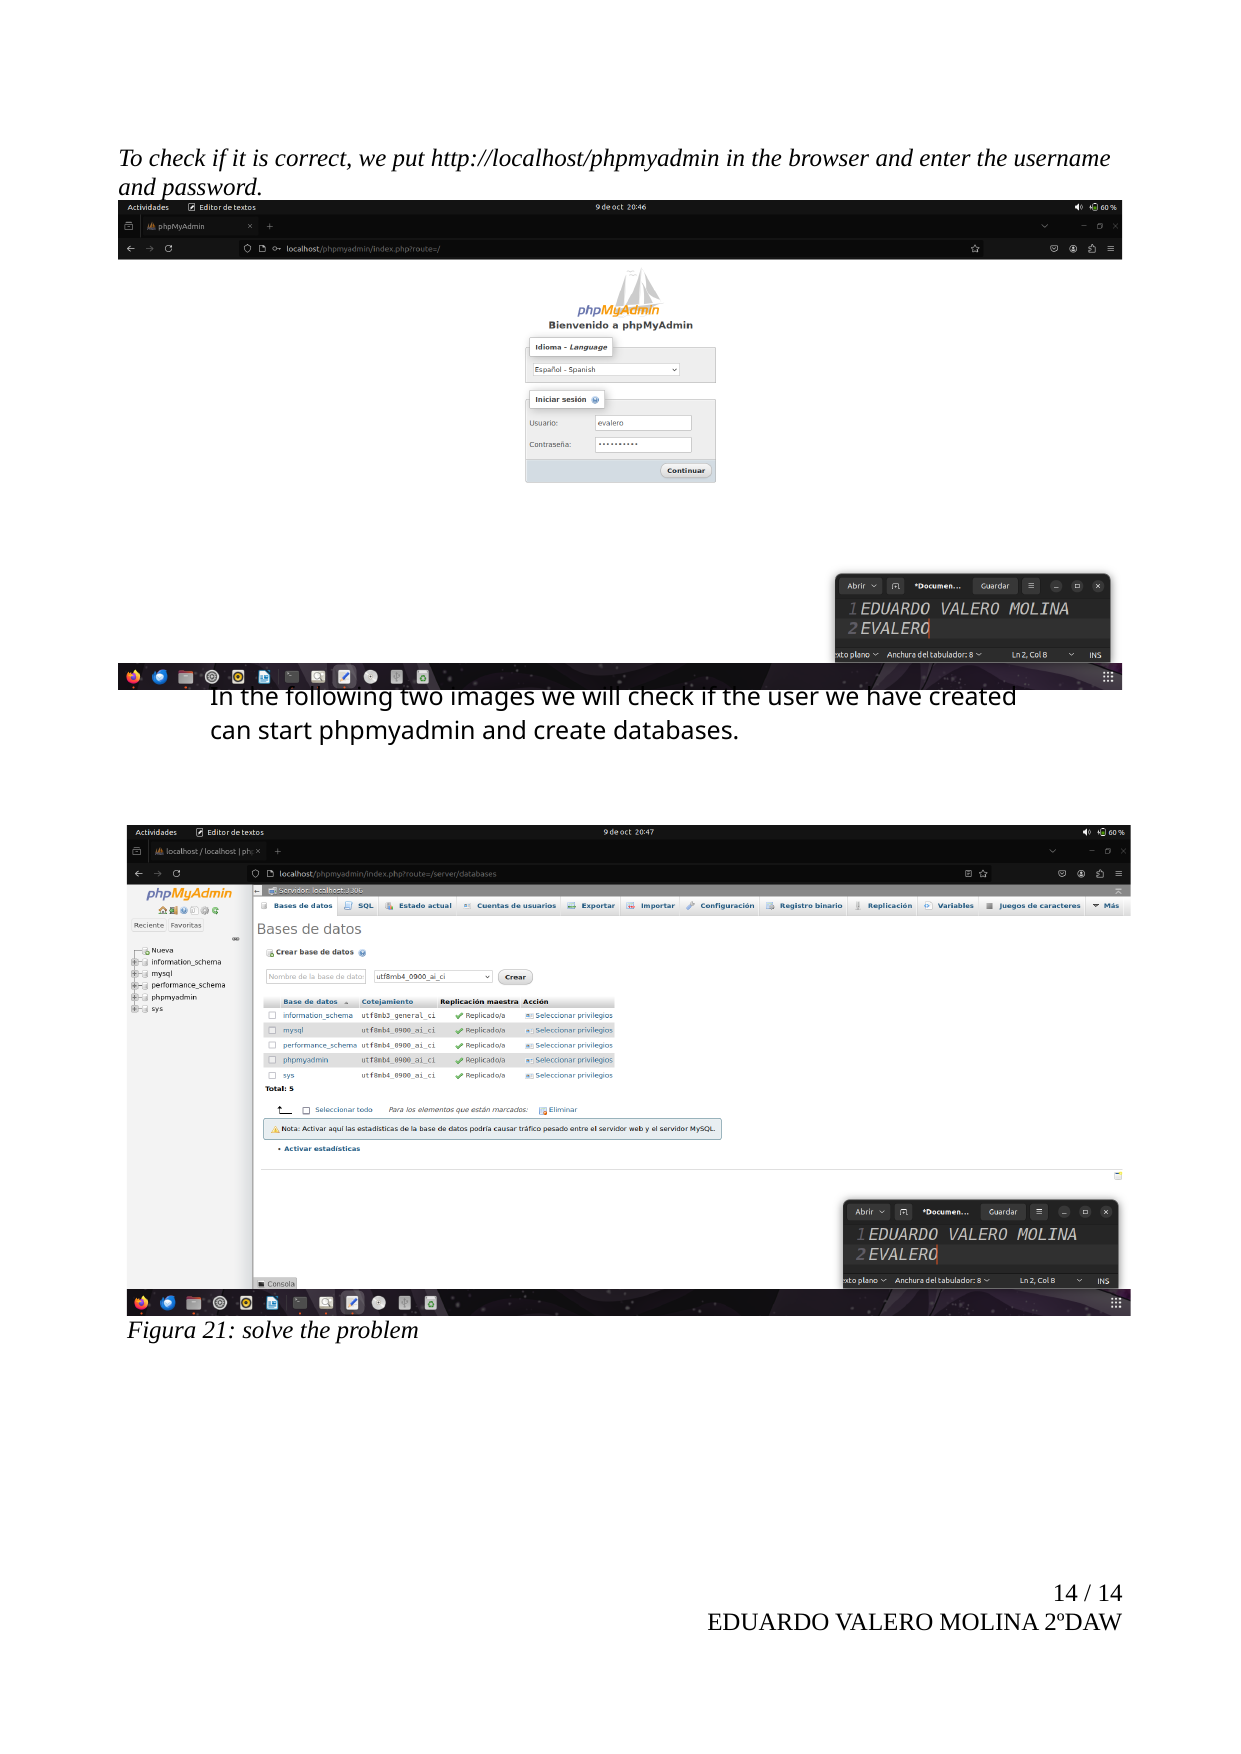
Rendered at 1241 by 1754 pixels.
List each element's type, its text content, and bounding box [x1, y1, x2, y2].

text Figura 21: solve the problem [127, 1316, 1131, 1344]
picture [126, 825, 1131, 1316]
text To check if it is correct, we put http://localhost/phpmyadmin in the browser and enter the username and password. [118, 143, 1122, 200]
picture [118, 200, 1123, 690]
text Figura 20: solve the problem [118, 131, 1122, 143]
